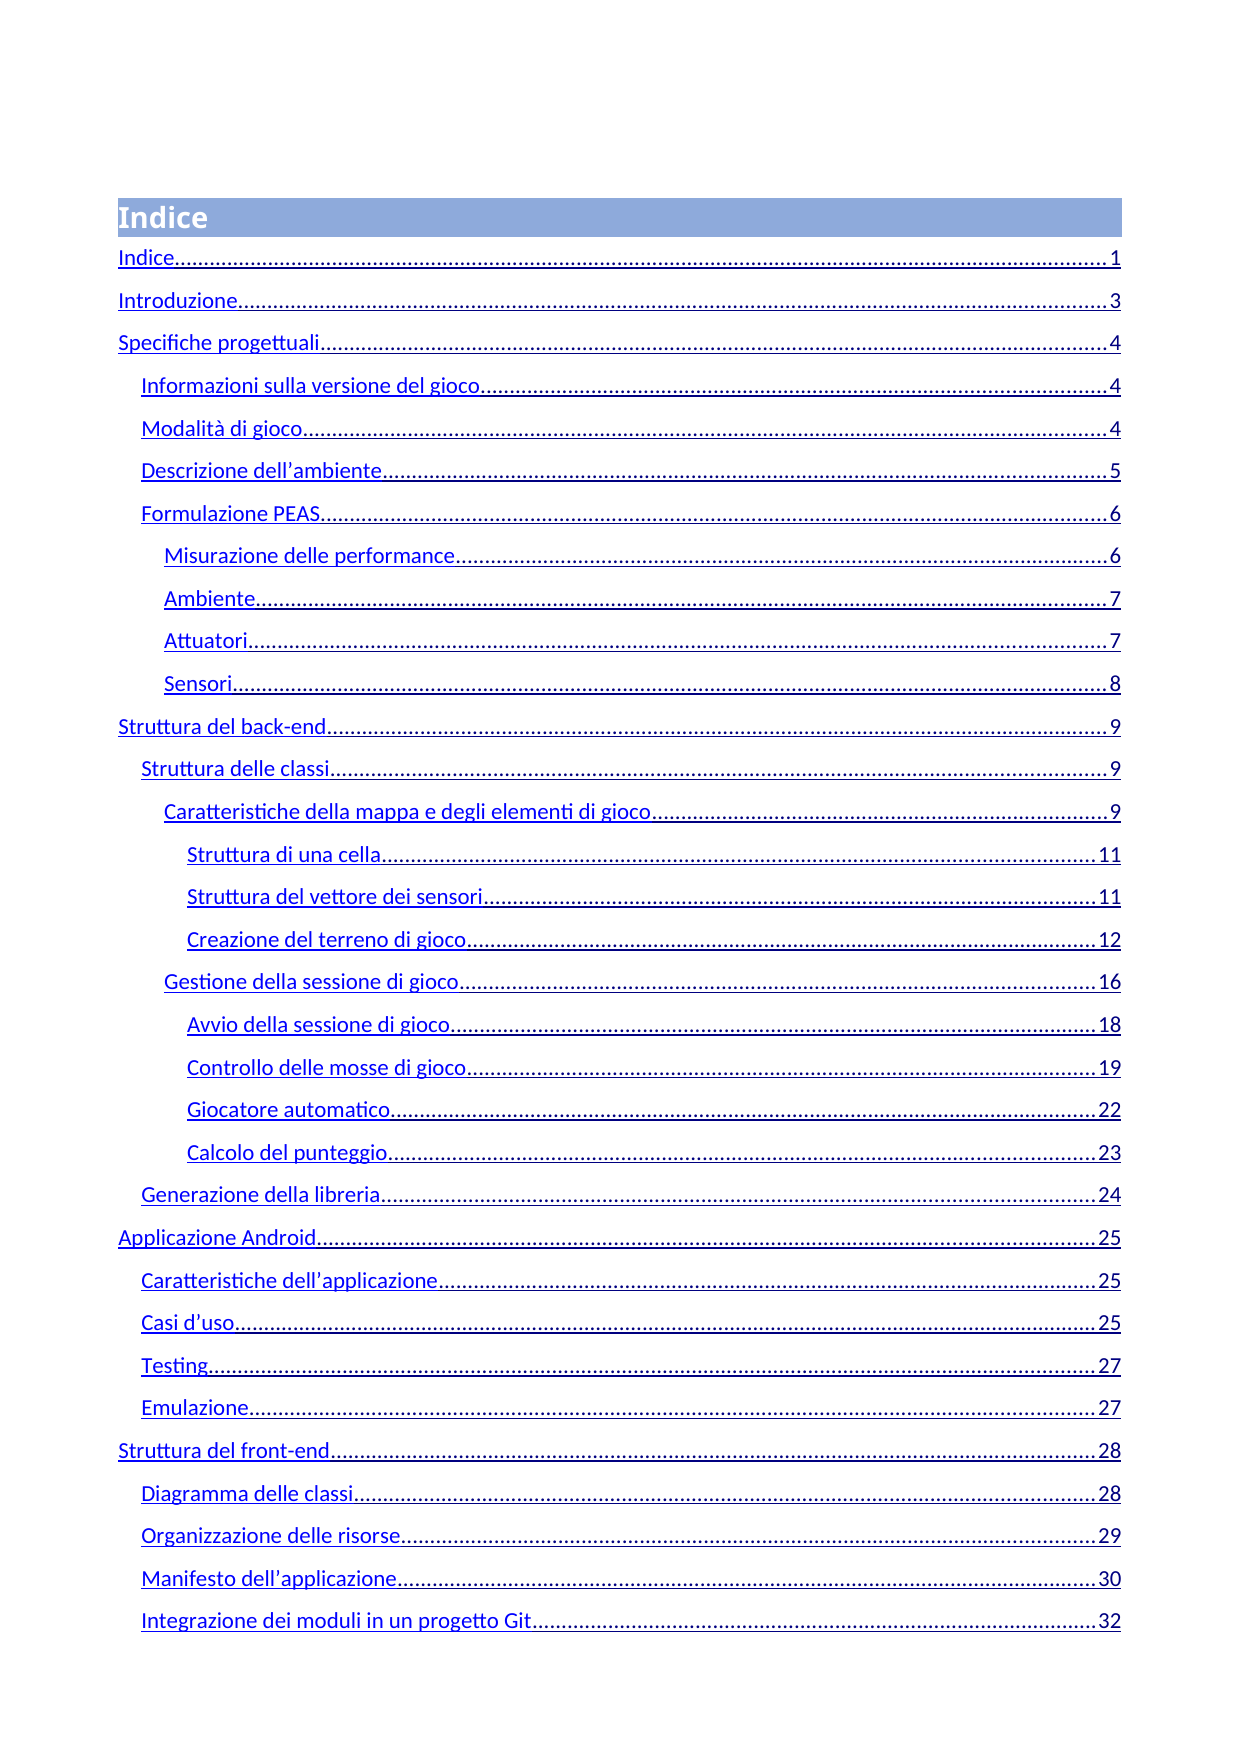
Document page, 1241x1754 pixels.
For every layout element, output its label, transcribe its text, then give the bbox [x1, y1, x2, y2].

text Specifiche progettuali 4 [118, 328, 1122, 356]
text Sensori 8 [164, 669, 1122, 697]
text Manifesto dell’applicazione 30 [141, 1564, 1122, 1592]
text Descrizione dell’ambiente 5 [141, 456, 1122, 484]
text Applicazione Android 25 [118, 1223, 1122, 1251]
subtitle Indice [118, 198, 1122, 237]
text Caratteristiche della mappa e degli elementi di gioco 9 [164, 797, 1122, 825]
text Misurazione delle performance 6 [164, 541, 1122, 569]
text Calcolo del punteggio 23 [187, 1138, 1122, 1166]
text Struttura del vettore dei sensori 11 [187, 882, 1122, 910]
text Struttura delle classi 9 [141, 754, 1122, 782]
text Emulazione 27 [141, 1393, 1122, 1422]
text Caratteristiche dell’applicazione 25 [141, 1266, 1122, 1294]
text Testing 27 [141, 1351, 1122, 1379]
text Attuatori 7 [164, 627, 1122, 655]
text Organizzazione delle risorse 29 [141, 1521, 1122, 1549]
text Struttura di una cella 11 [187, 840, 1122, 868]
text Giocatore automatico 22 [187, 1095, 1122, 1123]
text Informazioni sulla versione del gioco 4 [141, 371, 1122, 399]
text Formulazione PEAS 6 [141, 499, 1122, 527]
text Struttura del front-end 28 [118, 1436, 1122, 1464]
text Introduzione 3 [118, 286, 1122, 314]
text Modalità di gioco 4 [141, 414, 1122, 442]
text Indice 1 [118, 243, 1122, 271]
text Controllo delle mosse di gioco 19 [187, 1053, 1122, 1081]
text Avvio della sessione di gioco 18 [187, 1010, 1122, 1038]
text Gestione della sessione di gioco 16 [164, 967, 1122, 996]
text Struttura del back-end 9 [118, 712, 1122, 740]
text Generazione della libreria 24 [141, 1181, 1122, 1208]
text Creazione del terreno di gioco 12 [187, 925, 1122, 953]
text Diagramma delle classi 28 [141, 1479, 1122, 1507]
text Casi d’uso 25 [141, 1308, 1122, 1336]
text Integrazione dei moduli in un progetto Git 32 [141, 1607, 1122, 1634]
text Ambiente 7 [164, 584, 1122, 612]
